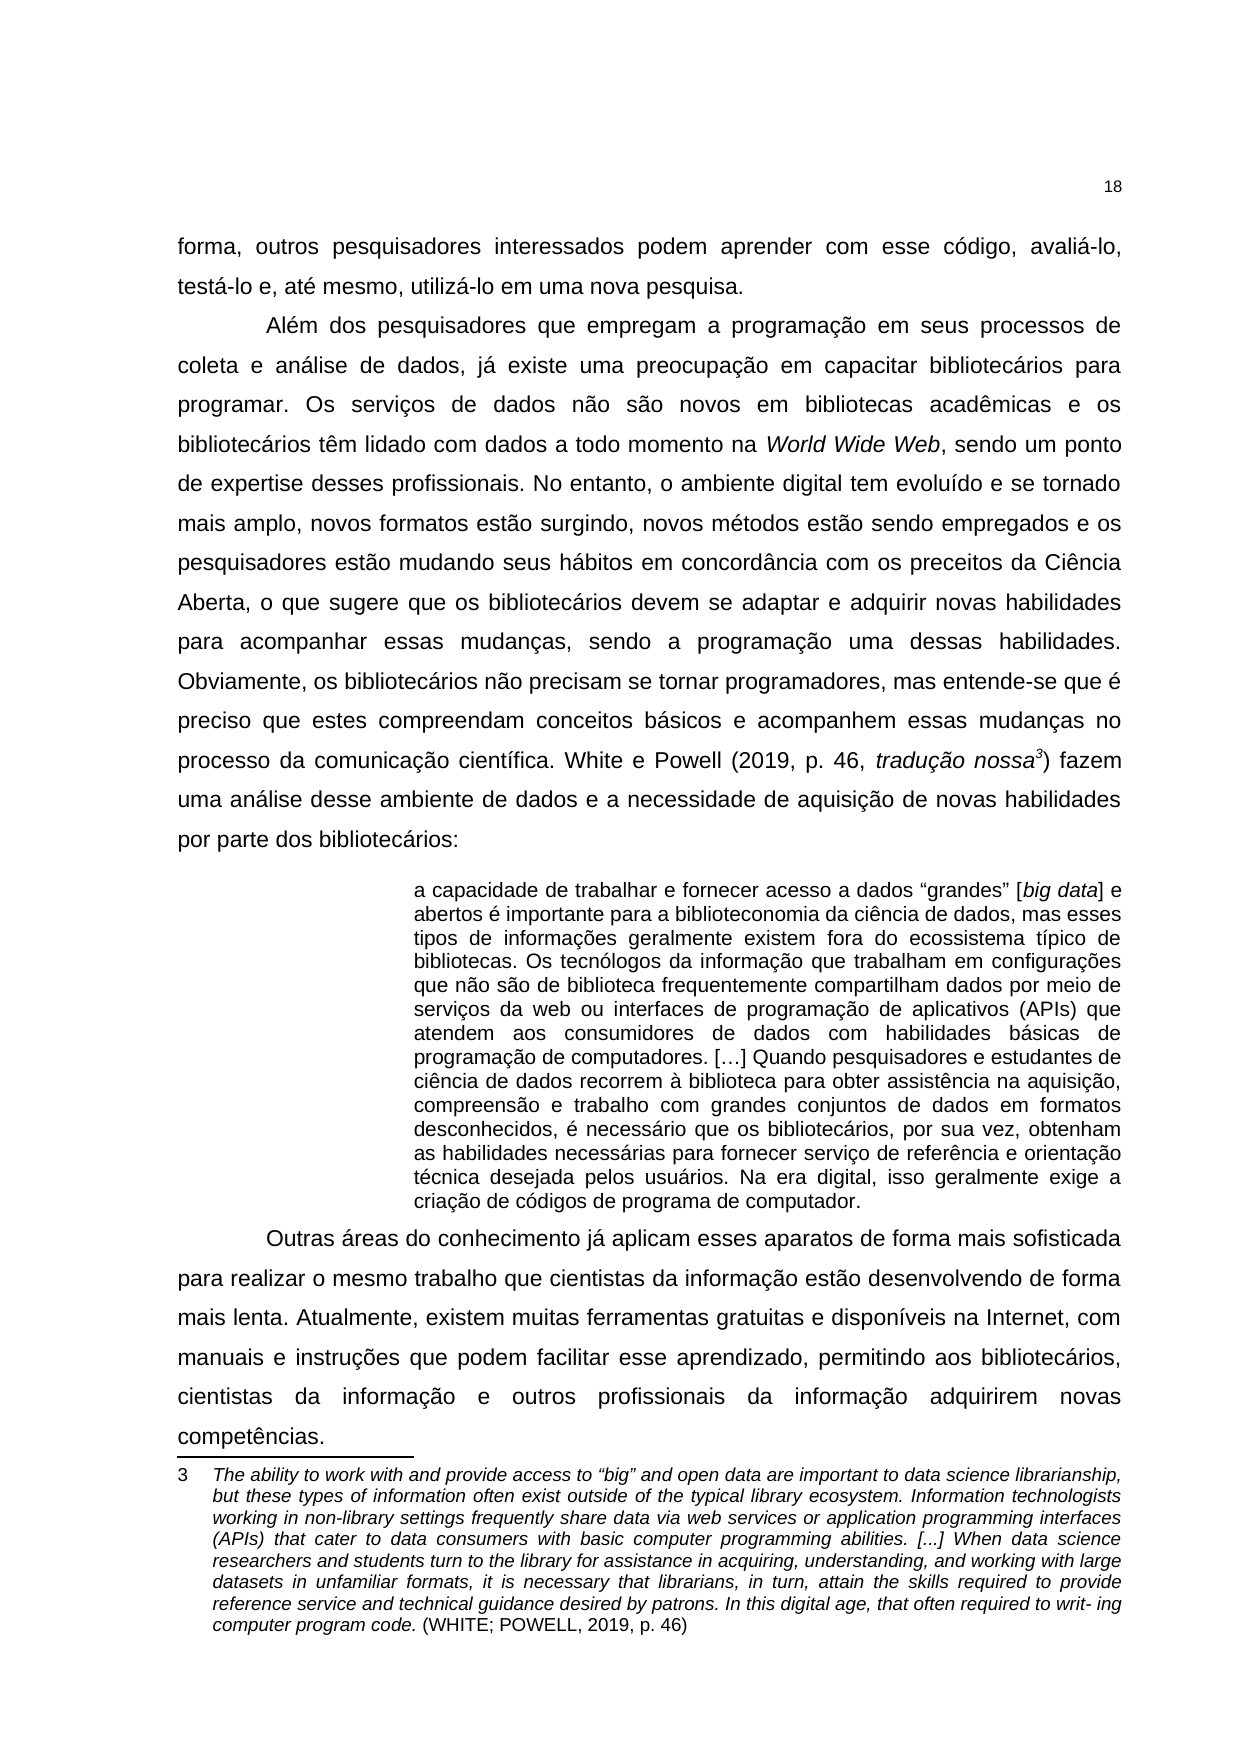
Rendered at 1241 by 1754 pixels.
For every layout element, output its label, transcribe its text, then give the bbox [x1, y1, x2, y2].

text forma, outros pesquisadores interessados podem aprender com esse código, avaliá-lo, testá-lo e, até mesmo, utilizá-lo em uma nova pesquisa. [177, 233, 1122, 299]
text The ability to work with and provide access to “big” and open data are important to data science librarianship, but these types of information often exist outside of the typical library ecosystem. Information technologists working in non-library settings frequently share data via web services or application programming interfaces (APIs) that cater to data consumers with basic computer programming abilities. [...] When data science researchers and students turn to the library for assistance in acquiring, understanding, and working with large datasets in unfamiliar formats, it is necessary that librarians, in turn, attain the skills required to provide reference service and technical guidance desired by patrons. In this digital age, that often required to writ- ing computer program code. (WHITE; POWELL, 2019, p. 46) [177, 1463, 1122, 1636]
text a capacidade de trabalhar e fornecer acesso a dados “grandes” [big data] e abertos é importante para a biblioteconomia da ciência de dados, mas esses tipos de informações geralmente existem fora do ecossistema típico de bibliotecas. Os tecnólogos da informação que trabalham em configurações que não são de biblioteca frequentemente compartilham dados por meio de serviços da web ou interfaces de programação de aplicativos (APIs) que atendem aos consumidores de dados com habilidades básicas de programação de computadores. […] Quando pesquisadores e estudantes de ciência de dados recorrem à biblioteca para obter assistência na aquisição, compreensão e trabalho com grandes conjuntos de dados em formatos desconhecidos, é necessário que os bibliotecários, por sua vez, obtenham as habilidades necessárias para fornecer serviço de referência e orientação técnica desejada pelos usuários. Na era digital, isso geralmente exige a criação de códigos de programa de computador. [413, 877, 1122, 1213]
text Além dos pesquisadores que empregam a programação em seus processos de coleta e análise de dados, já existe uma preocupação em capacitar bibliotecários para programar. Os serviços de dados não são novos em bibliotecas acadêmicas e os bibliotecários têm lidado com dados a todo momento na World Wide Web, sendo um ponto de expertise desses profissionais. No entanto, o ambiente digital tem evoluído e se tornado mais amplo, novos formatos estão surgindo, novos métodos estão sendo empregados e os pesquisadores estão mudando seus hábitos em concordância com os preceitos da Ciência Aberta, o que sugere que os bibliotecários devem se adaptar e adquirir novas habilidades para acompanhar essas mudanças, sendo a programação uma dessas habilidades. Obviamente, os bibliotecários não precisam se tornar programadores, mas entende-se que é preciso que estes compreendam conceitos básicos e acompanhem essas mudanças no processo da comunicação científica. White e Powell (2019, p. 46, tradução nossa) fazem uma análise desse ambiente de dados e a necessidade de aquisição de novas habilidades por parte dos bibliotecários: [177, 312, 1122, 852]
text Outras áreas do conhecimento já aplicam esses aparatos de forma mais sofisticada para realizar o mesmo trabalho que cientistas da informação estão desenvolvendo de forma mais lenta. Atualmente, existem muitas ferramentas gratuitas e disponíveis na Internet, com manuais e instruções que podem facilitar esse aprendizado, permitindo aos bibliotecários, cientistas da informação e outros profissionais da informação adquirirem novas competências. [177, 1225, 1122, 1449]
